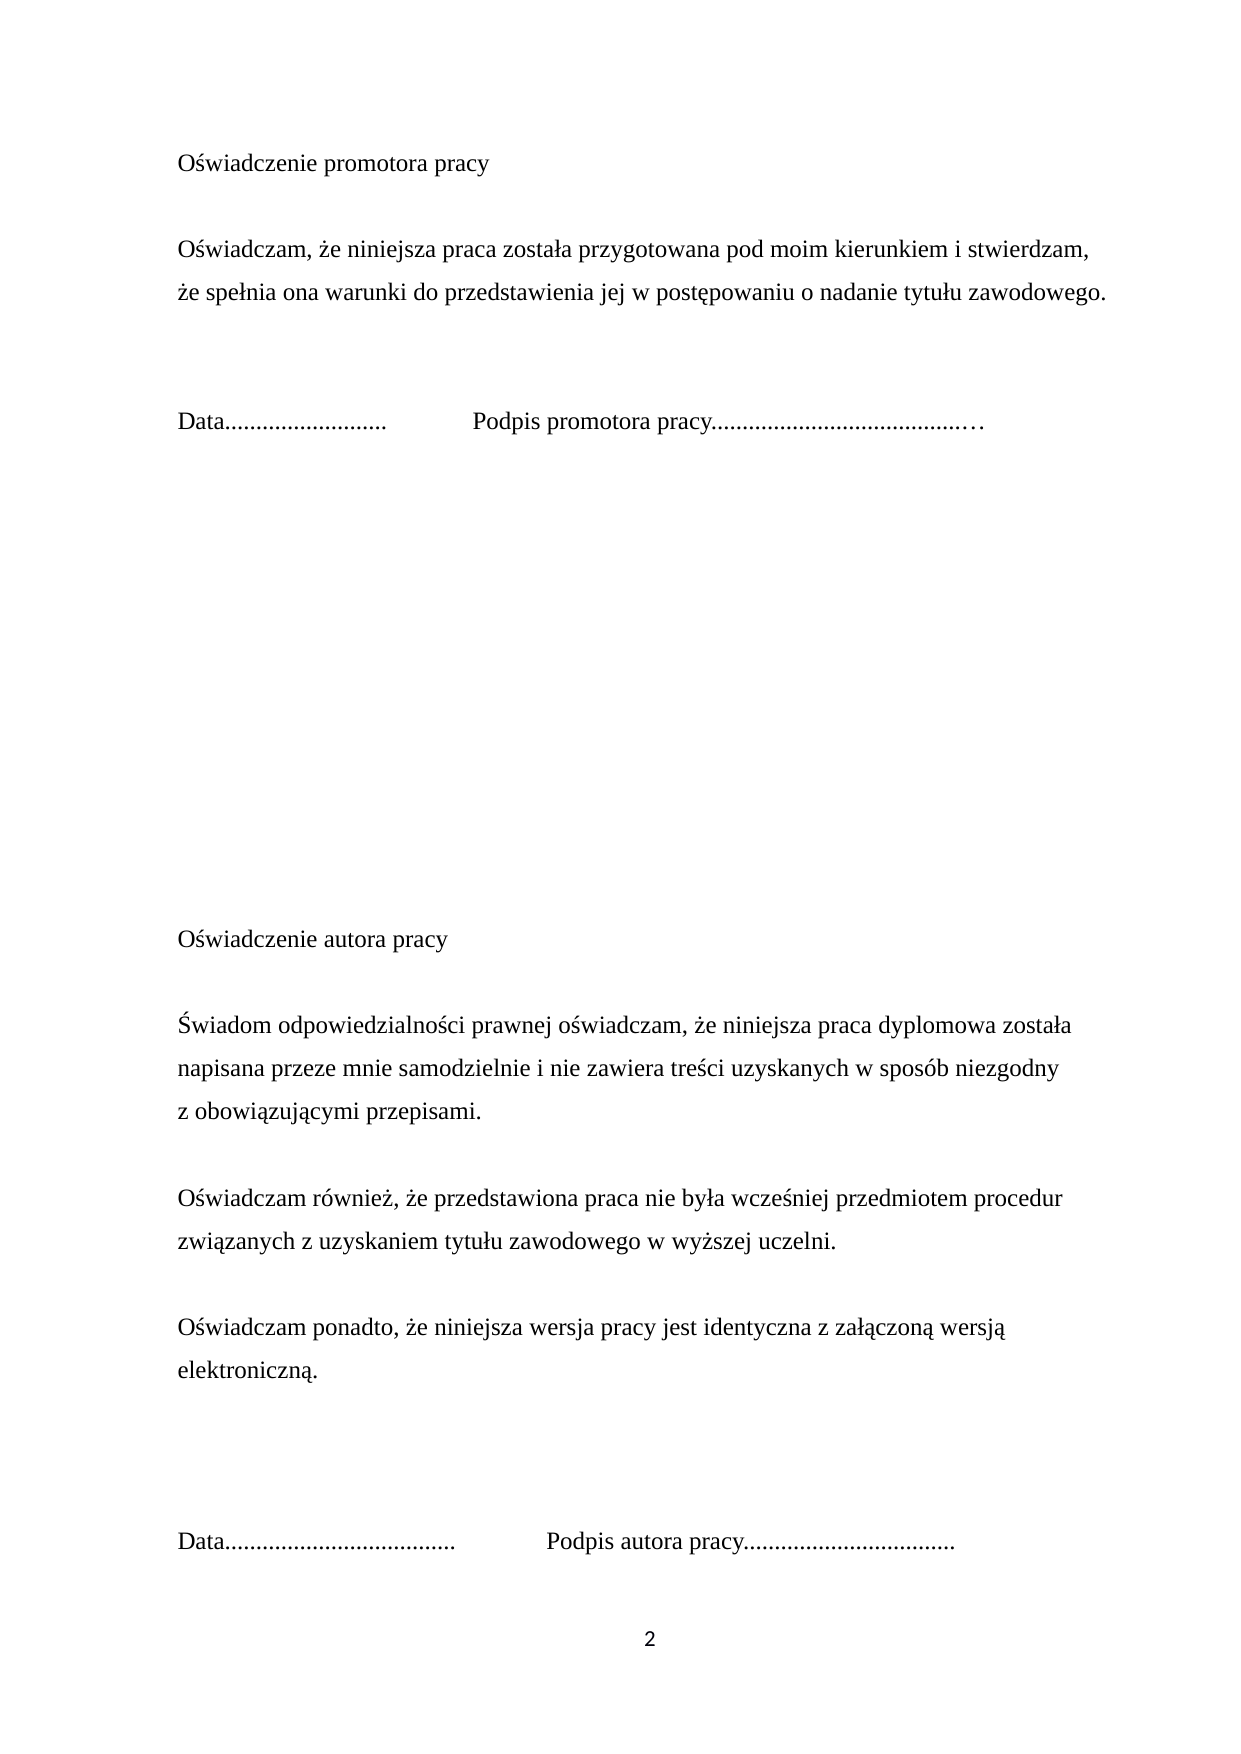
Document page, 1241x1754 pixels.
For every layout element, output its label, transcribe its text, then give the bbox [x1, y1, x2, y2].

text Oświadczam, że niniejsza praca została przygotowana pod moim kierunkiem i stwierdzam, że spełnia ona warunki do przedstawienia jej w postępowaniu o nadanie tytułu zawodowego. [177, 234, 1122, 306]
text Data..................................... Podpis autora pracy.................................. [177, 1526, 1122, 1555]
text Oświadczenie promotora pracy [177, 148, 1122, 176]
text Świadom odpowiedzialności prawnej oświadczam, że niniejsza praca dyplomowa została napisana przeze mnie samodzielnie i nie zawiera treści uzyskanych w sposób niezgodny z obowiązującymi przepisami. [177, 1010, 1122, 1125]
text Oświadczam ponadto, że niniejsza wersja pracy jest identyczna z załączoną wersją elektroniczną. [177, 1312, 1122, 1384]
text Oświadczenie autora pracy [177, 924, 1122, 953]
text Oświadczam również, że przedstawiona praca nie była wcześniej przedmiotem procedur związanych z uzyskaniem tytułu zawodowego w wyższej uczelni. [177, 1183, 1122, 1254]
text Data.......................... Podpis promotora pracy........................................… [177, 406, 1122, 435]
